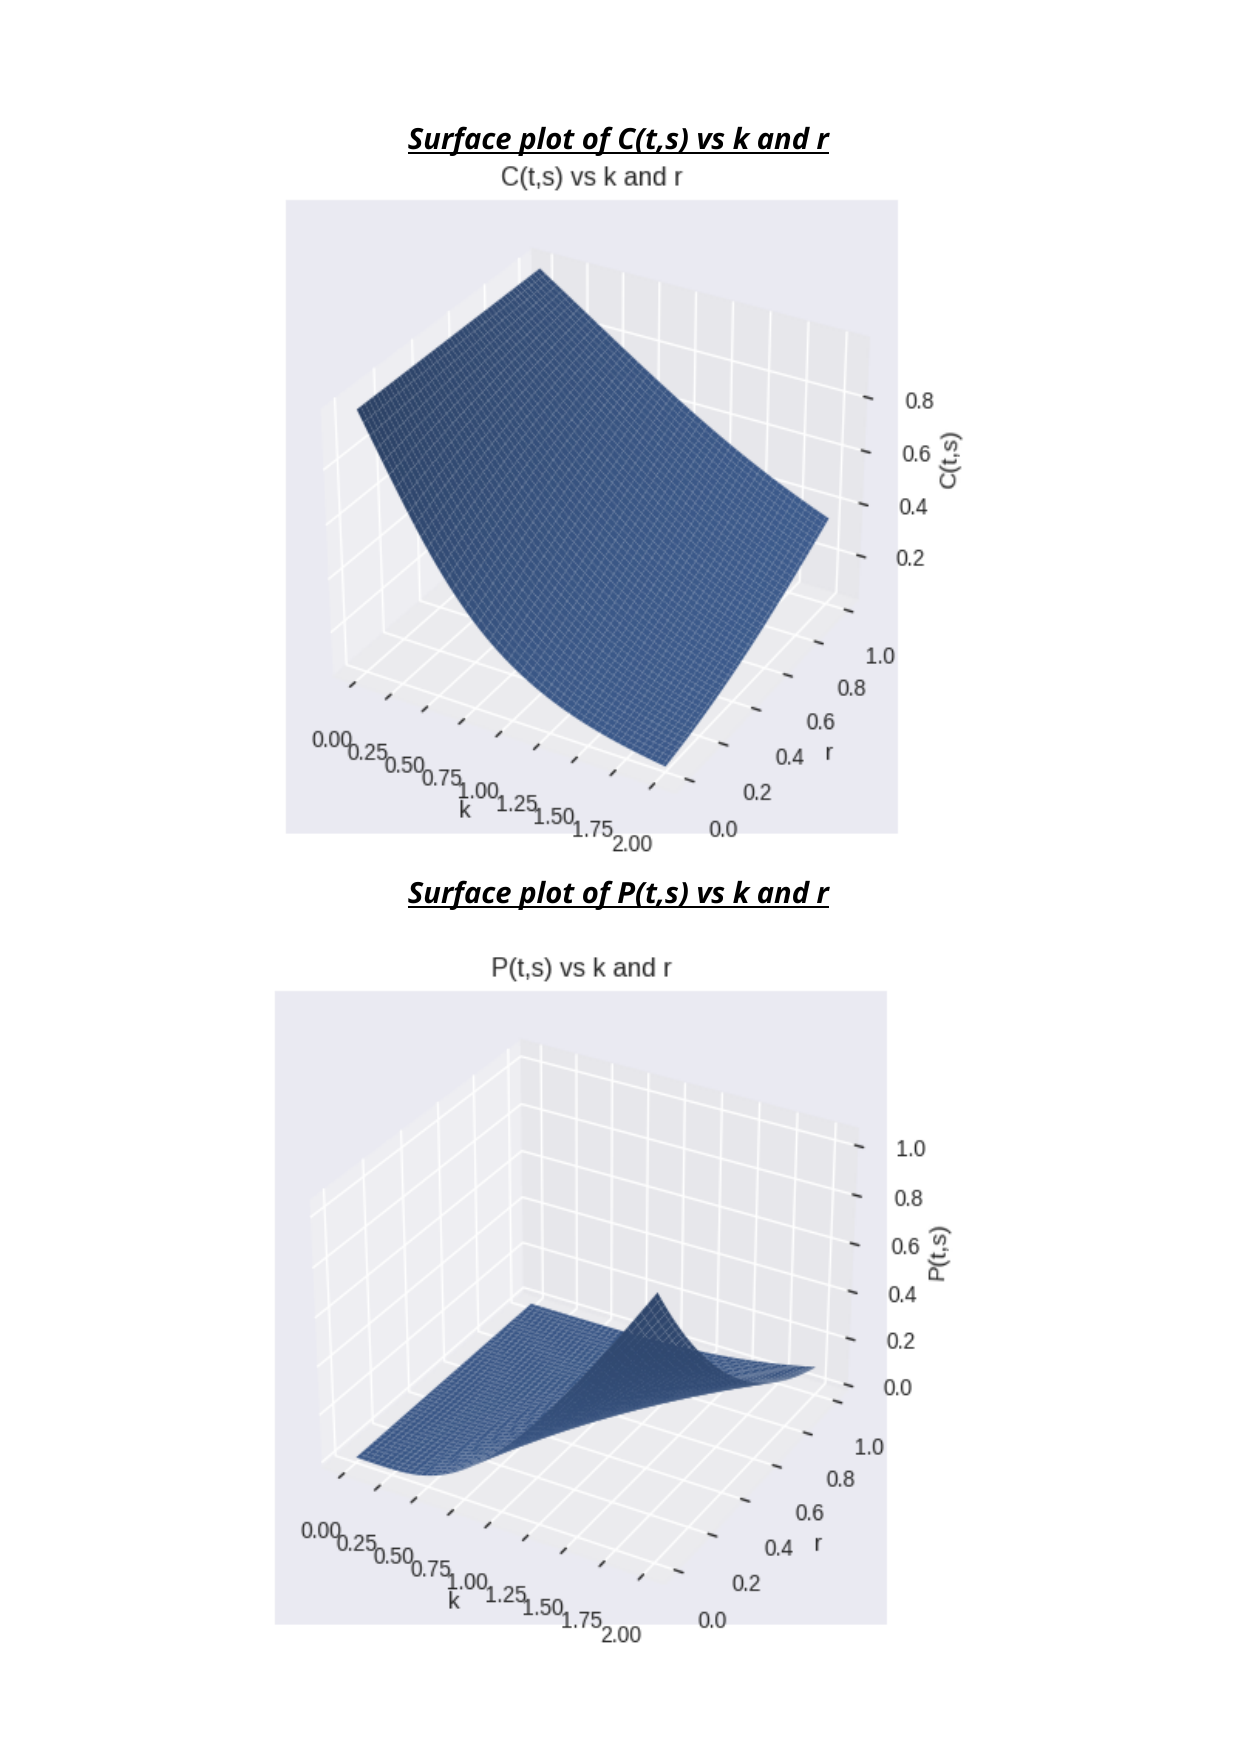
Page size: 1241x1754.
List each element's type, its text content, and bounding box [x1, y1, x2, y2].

picture [263, 157, 977, 858]
picture [252, 949, 966, 1649]
text Surface plot of P(t,s) vs k and r [118, 872, 1122, 912]
text Surface plot of C(t,s) vs k and r [118, 118, 1122, 158]
